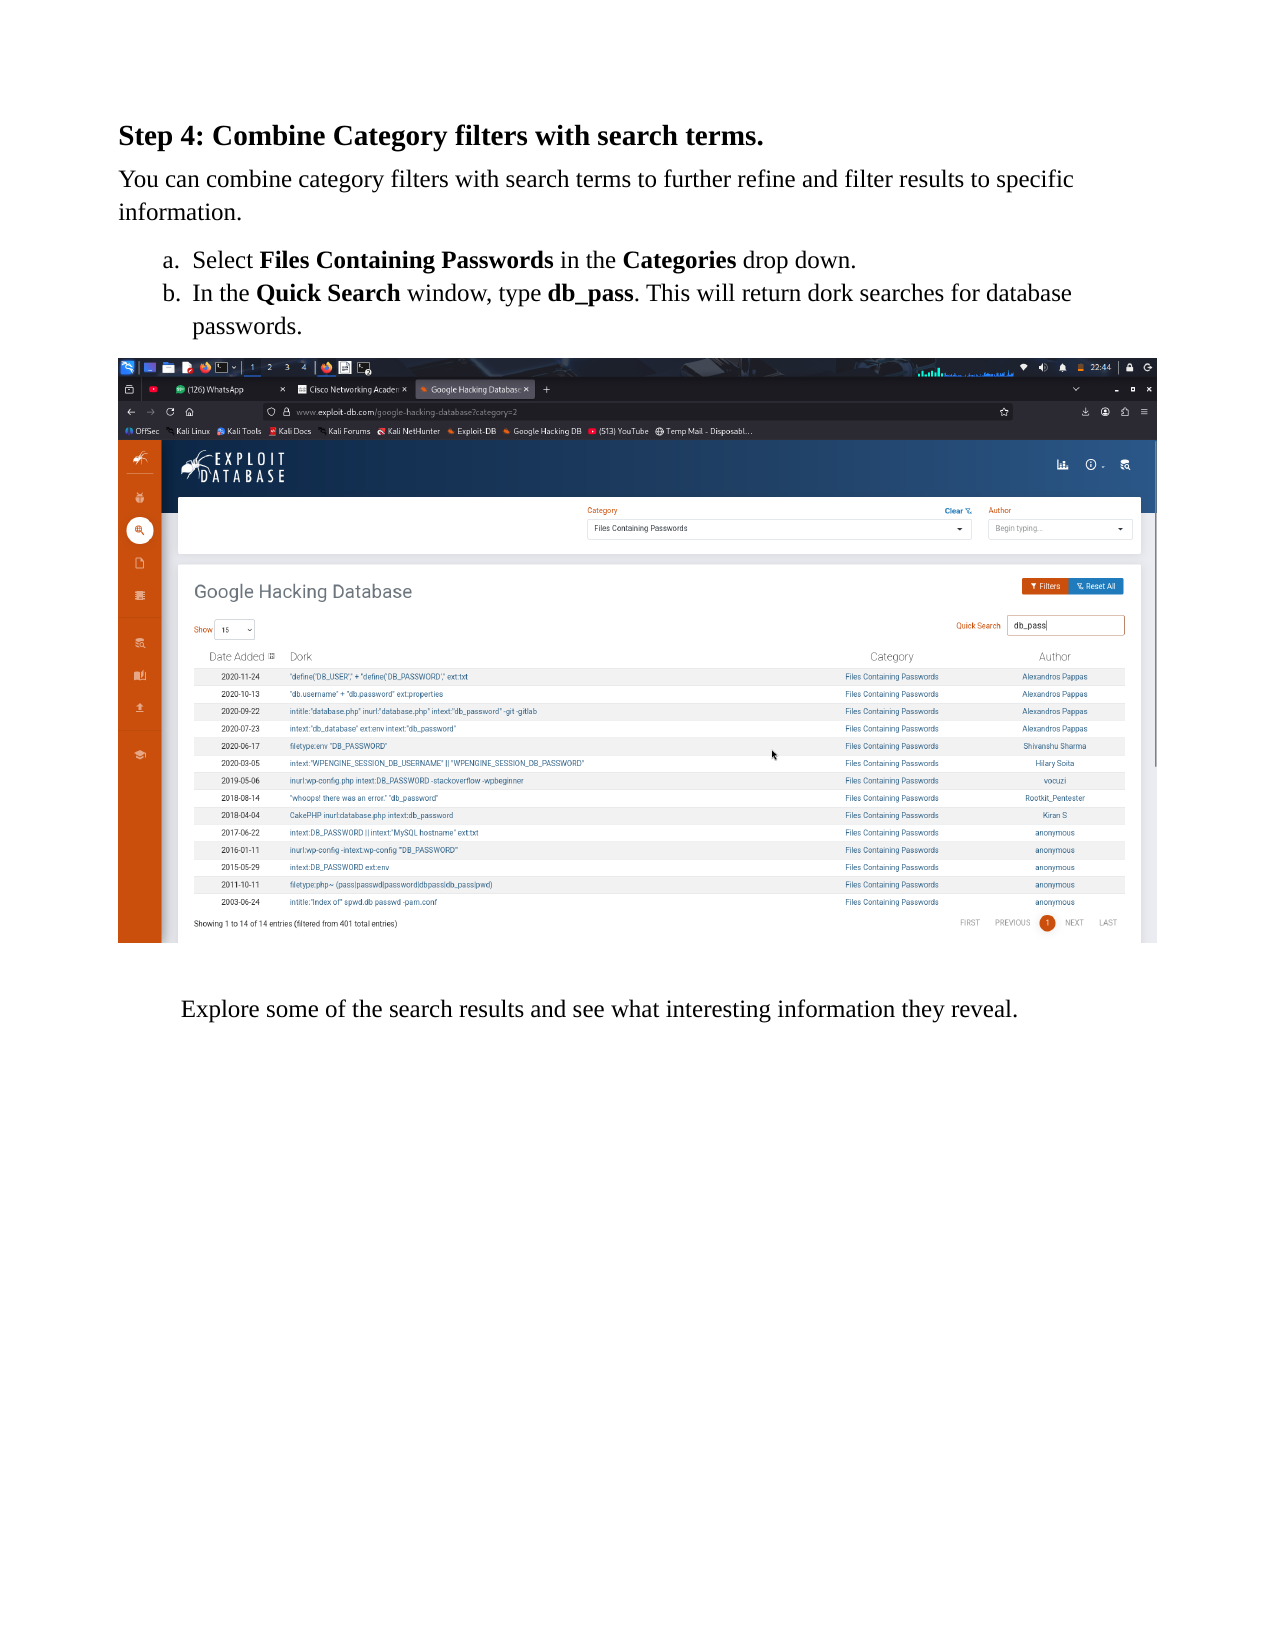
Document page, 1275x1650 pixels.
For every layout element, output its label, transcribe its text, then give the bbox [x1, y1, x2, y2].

text You can combine category filters with search terms to further refine and filter results to specific information. [118, 164, 1157, 226]
list Select Files Containing Passwords in the Categories drop down. [162, 245, 1157, 273]
text Explore some of the search results and see what interesting information they reveal. [181, 994, 1157, 1023]
list In the Quick Search window, type db_pass. This will return dork searches for database passwords. [162, 278, 1157, 339]
subtitle Step 4: Combine Category filters with search terms. [118, 118, 1157, 152]
picture [118, 358, 1157, 943]
